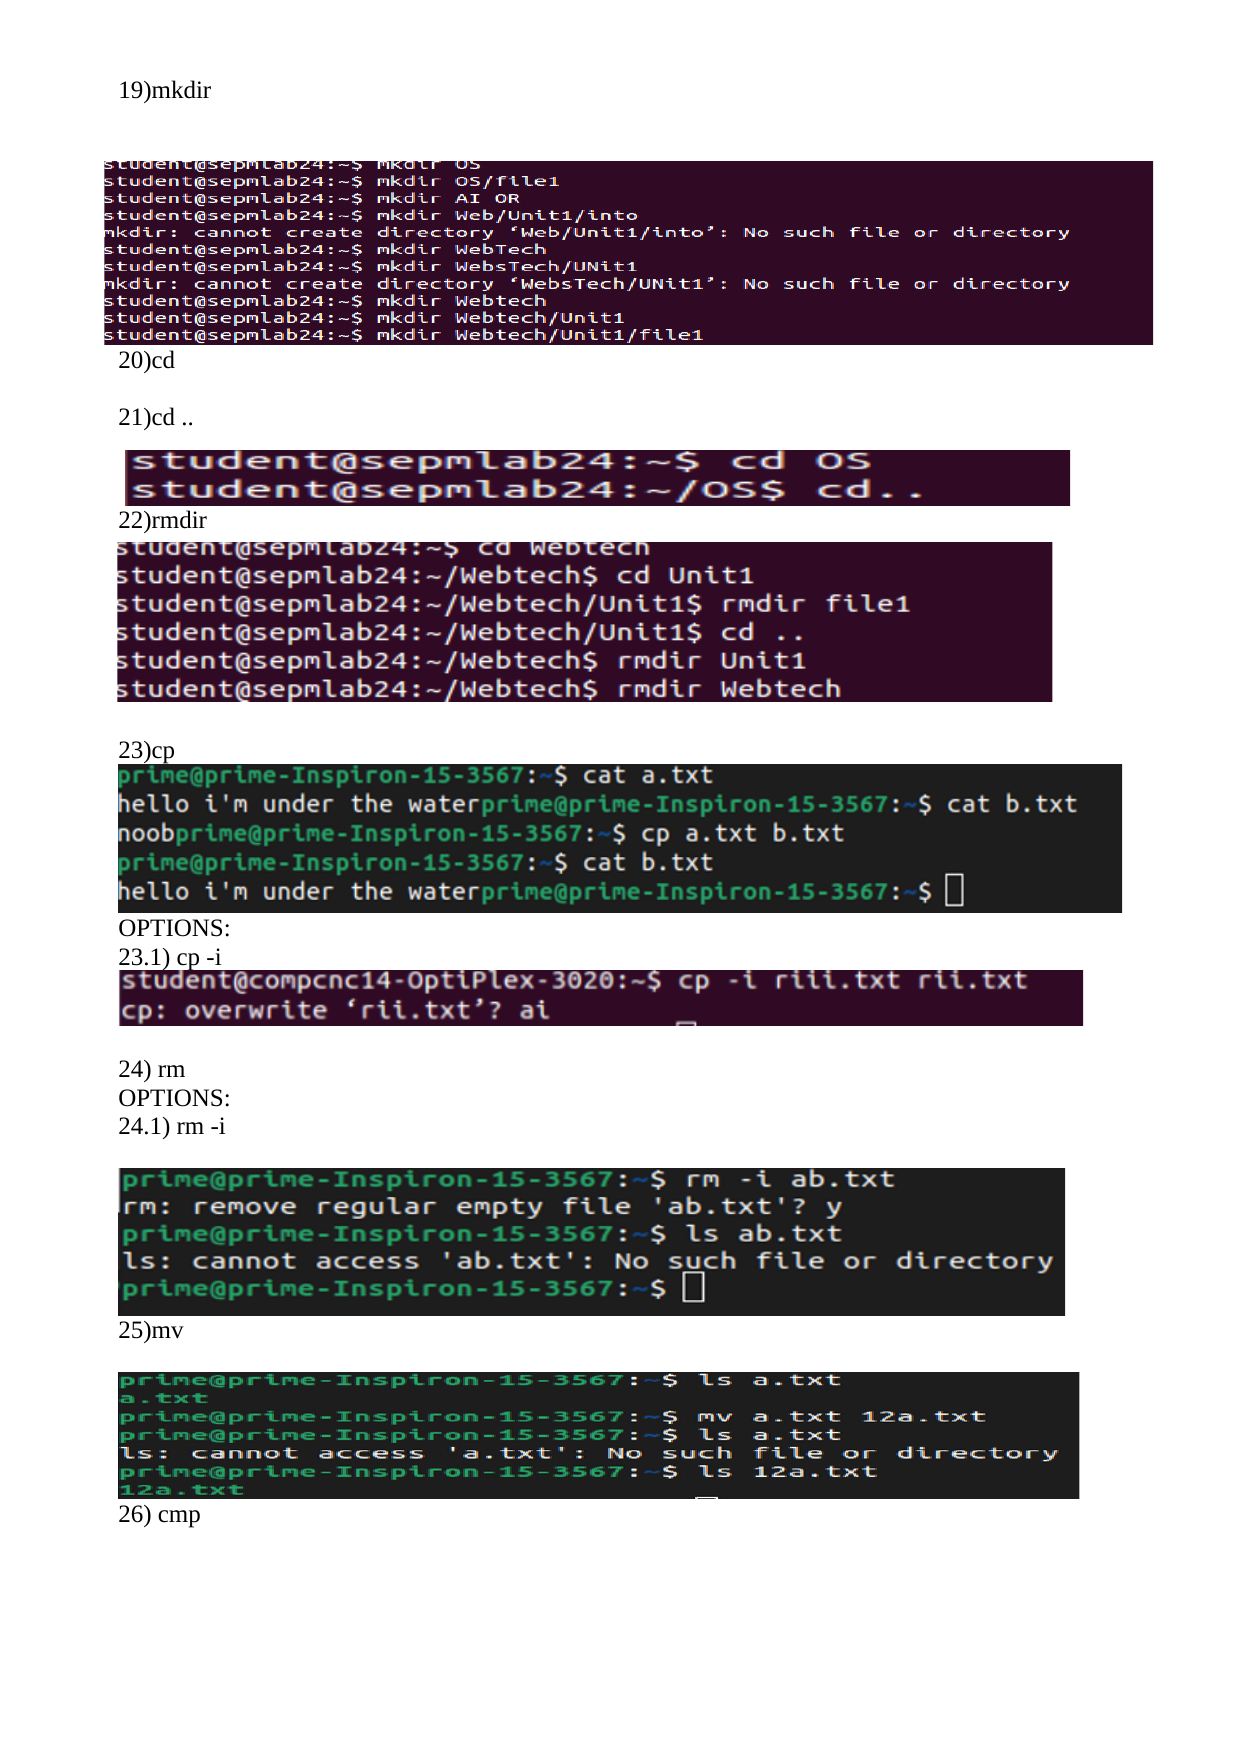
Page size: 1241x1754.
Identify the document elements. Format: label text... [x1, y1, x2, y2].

text 21)cd .. [118, 402, 1122, 431]
text 24) rm [118, 1054, 1122, 1083]
text 23.1) cp -i [118, 942, 1122, 970]
text OPTIONS: [118, 1083, 1122, 1111]
text 19)mkdir [118, 75, 1122, 104]
text 25)mv [118, 1315, 1122, 1344]
text 20)cd [118, 345, 1122, 373]
text 23)cp [118, 735, 1122, 764]
text 22)rmdir [118, 460, 1122, 534]
text [118, 132, 1122, 161]
text 26) cmp [118, 1499, 1122, 1528]
text 24.1) rm -i [118, 1111, 1122, 1140]
text OPTIONS: [118, 913, 1122, 942]
